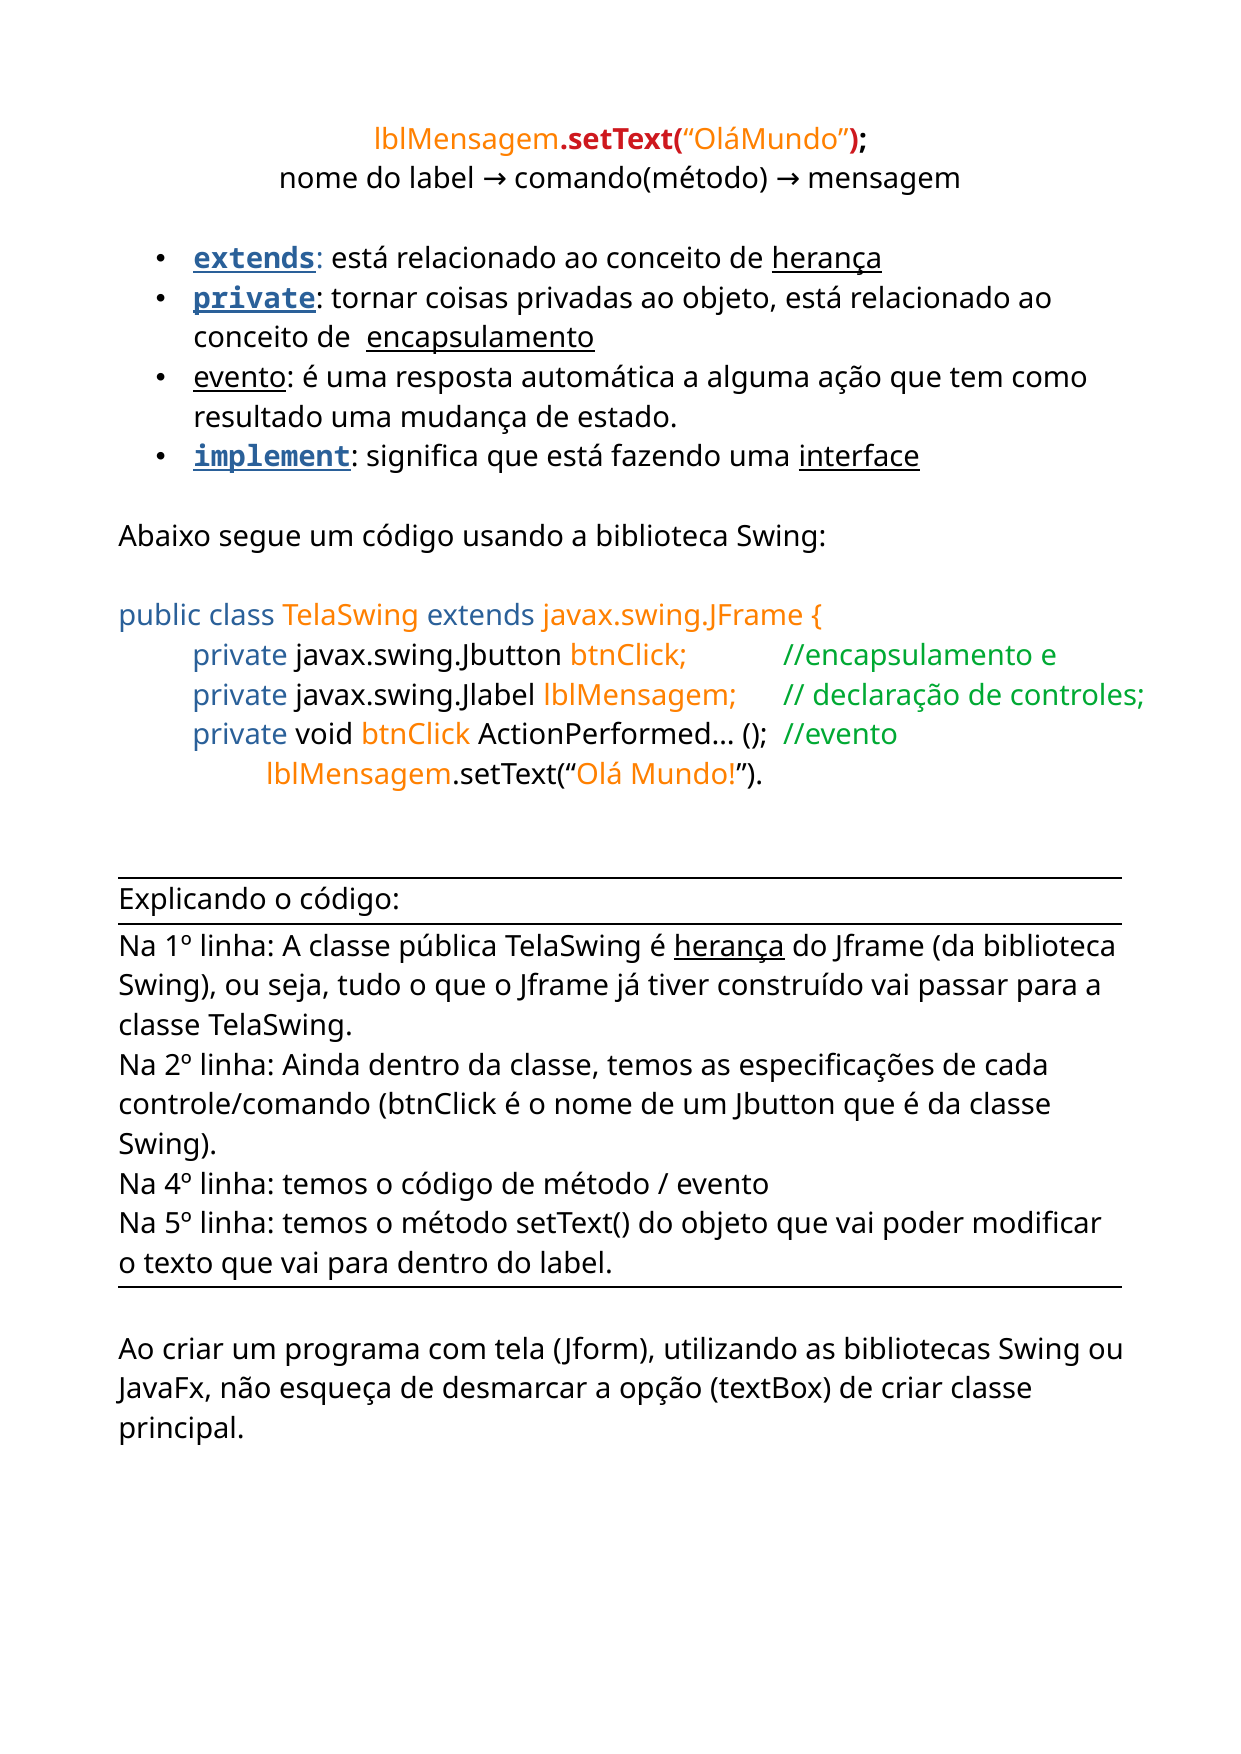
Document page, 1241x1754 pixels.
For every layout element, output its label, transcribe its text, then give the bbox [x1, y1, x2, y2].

text Ao criar um programa com tela (Jform), utilizando as bibliotecas Swing ou JavaFx, não esqueça de desmarcar a opção (textBox) de criar classe principal. [118, 1328, 1157, 1447]
text Na 1º linha: A classe pública TelaSwing é herança do Jframe (da biblioteca Swing), ou seja, tudo o que o Jframe já tiver construído vai passar para a classe TelaSwing. [118, 925, 1122, 1044]
list implement: significa que está fazendo uma interface [156, 436, 1122, 475]
list extends: está relacionado ao conceito de herança [156, 237, 1122, 277]
text Na 4º linha: temos o código de método / evento [118, 1163, 1122, 1203]
text public class TelaSwing extends javax.swing.JFrame { [118, 594, 1122, 634]
text nome do label → comando(método) → mensagem [118, 158, 1122, 197]
text lblMensagem.setText(“OláMundo”); [118, 118, 1122, 158]
text private javax.swing.Jlabel lblMensagem; // declaração de controles; [118, 674, 1157, 713]
text private javax.swing.Jbutton btnClick; //encapsulamento e [118, 634, 1122, 674]
list evento: é uma resposta automática a alguma ação que tem como resultado uma mudança de estado. [156, 356, 1122, 436]
text Explicando o código: [118, 879, 1122, 923]
list private: tornar coisas privadas ao objeto, está relacionado ao conceito de encapsulamento [156, 277, 1122, 356]
text Na 2º linha: Ainda dentro da classe, temos as especificações de cada controle/comando (btnClick é o nome de um Jbutton que é da classe Swing). [118, 1044, 1122, 1163]
text Abaixo segue um código usando a biblioteca Swing: [118, 515, 1122, 555]
text lblMensagem.setText(“Olá Mundo!”). [118, 753, 1122, 793]
text private void btnClick ActionPerformed… (); //evento [118, 713, 1122, 753]
text Na 5º linha: temos o método setText() do objeto que vai poder modificar o texto que vai para dentro do label. [118, 1203, 1122, 1286]
